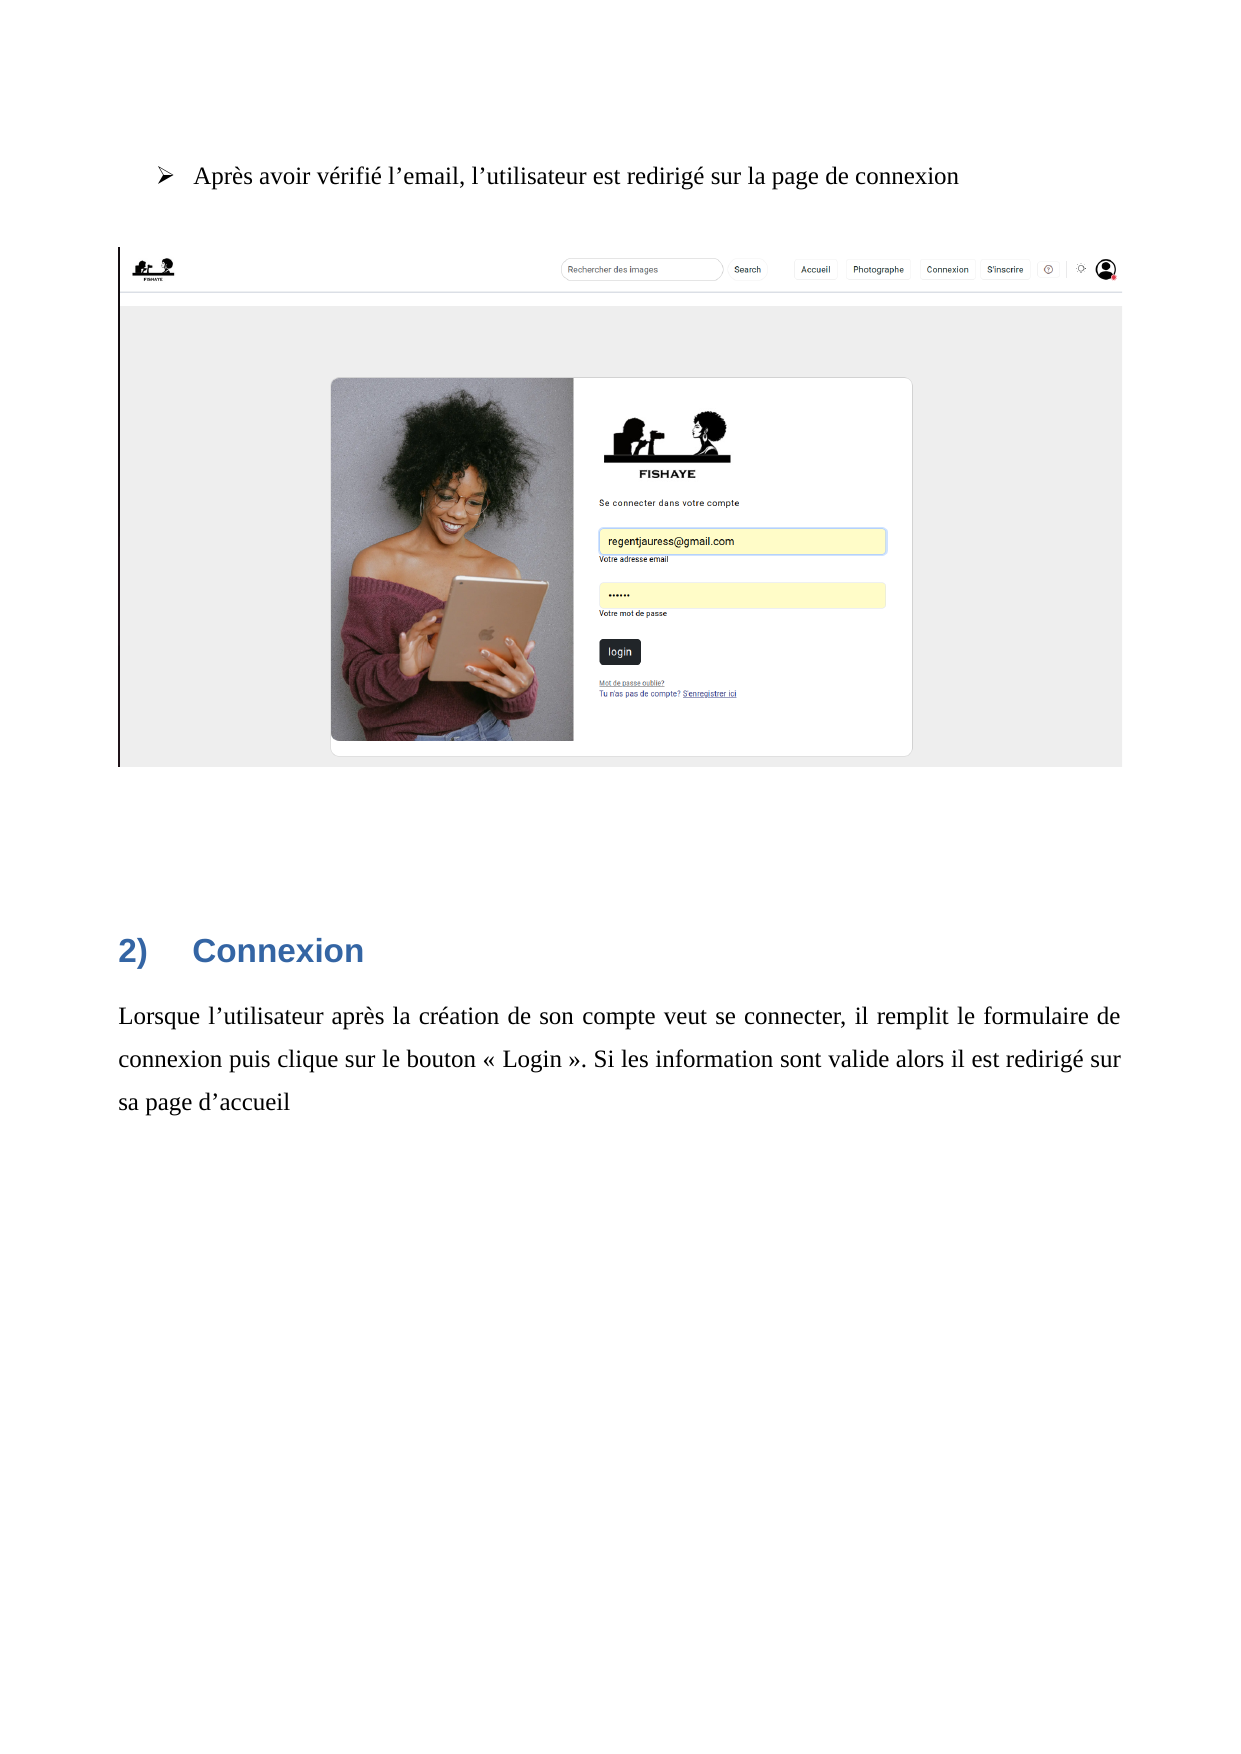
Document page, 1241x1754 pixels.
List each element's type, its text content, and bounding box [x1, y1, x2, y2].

list Après avoir vérifié l’email, l’utilisateur est redirigé sur la page de connexion [156, 161, 1122, 190]
subtitle Connexion [118, 931, 1122, 969]
picture [118, 247, 1123, 767]
text Lorsque l’utilisateur après la création de son compte veut se connecter, il remplit le formulaire de connexion puis clique sur le bouton « Login ». Si les information sont valide alors il est redirigé sur sa page d’accueil [118, 1001, 1122, 1116]
